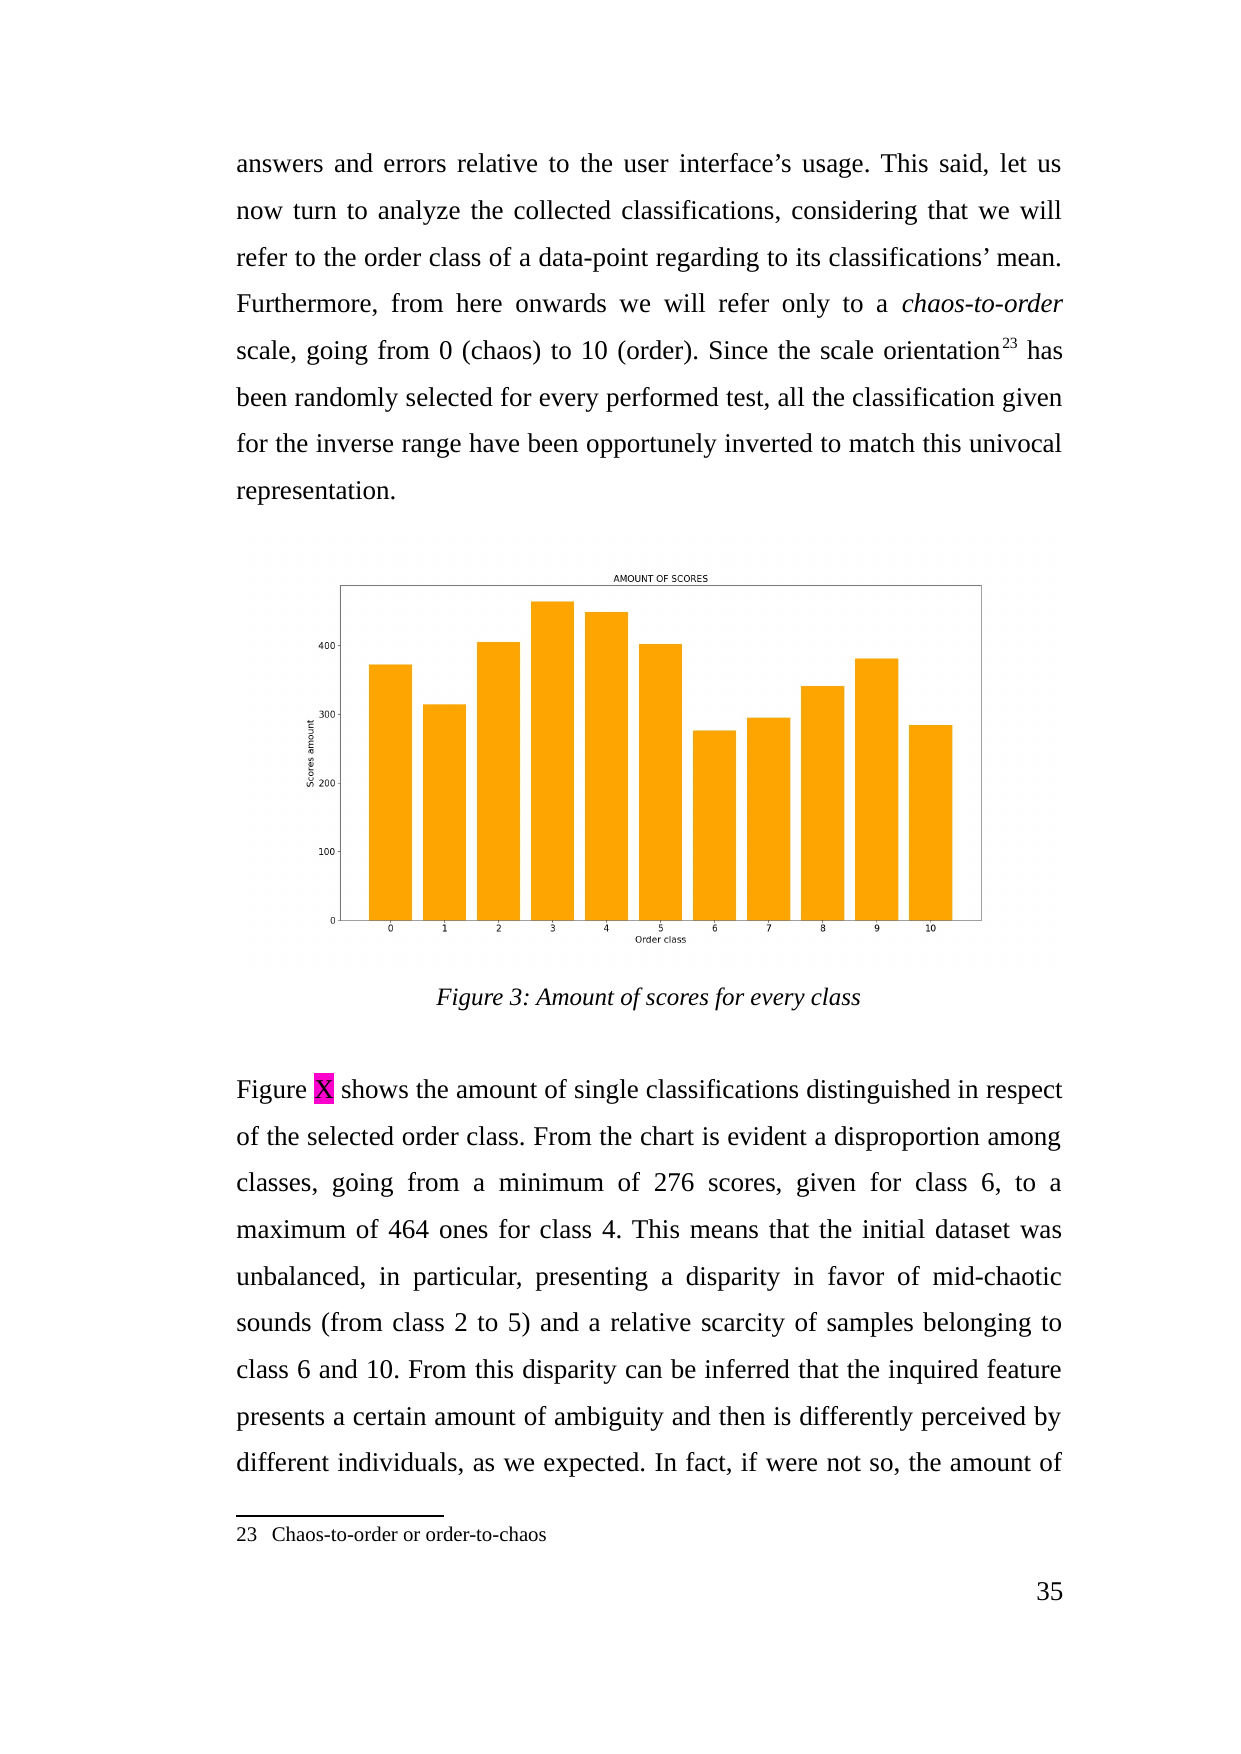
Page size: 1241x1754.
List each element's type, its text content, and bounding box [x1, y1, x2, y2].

text Figure X shows the amount of single classifications distinguished in respect of the selected order class. From the chart is evident a disproportion among classes, going from a minimum of 276 scores, given for class 6, to a maximum of 464 ones for class 4. This means that the initial dataset was unbalanced, in particular, presenting a disparity in favor of mid-chaotic sounds (from class 2 to 5) and a relative scarcity of samples belonging to class 6 and 10. From this disparity can be inferred that the inquired feature presents a certain amount of ambiguity and then is differently perceived by different individuals, as we expected. In fact, if were not so, the amount of [236, 1073, 1063, 1478]
text Chaos-to-order or order-to-chaos [236, 1522, 1063, 1546]
text answers and errors relative to the user interface’s usage. This said, let us now turn to analyze the collected classifications, considering that we will refer to the order class of a data-point regarding to its classifications’ mean. Furthermore, from here onwards we will refer only to a chaos-to-order scale, going from 0 (chaos) to 10 (order). Since the scale orientation has been randomly selected for every performed test, all the classification given for the inverse range have been opportunely inverted to match this univocal representation. [236, 148, 1063, 505]
text Figure 3: Amount of scores for every class [236, 968, 1063, 1011]
picture [236, 533, 1063, 968]
